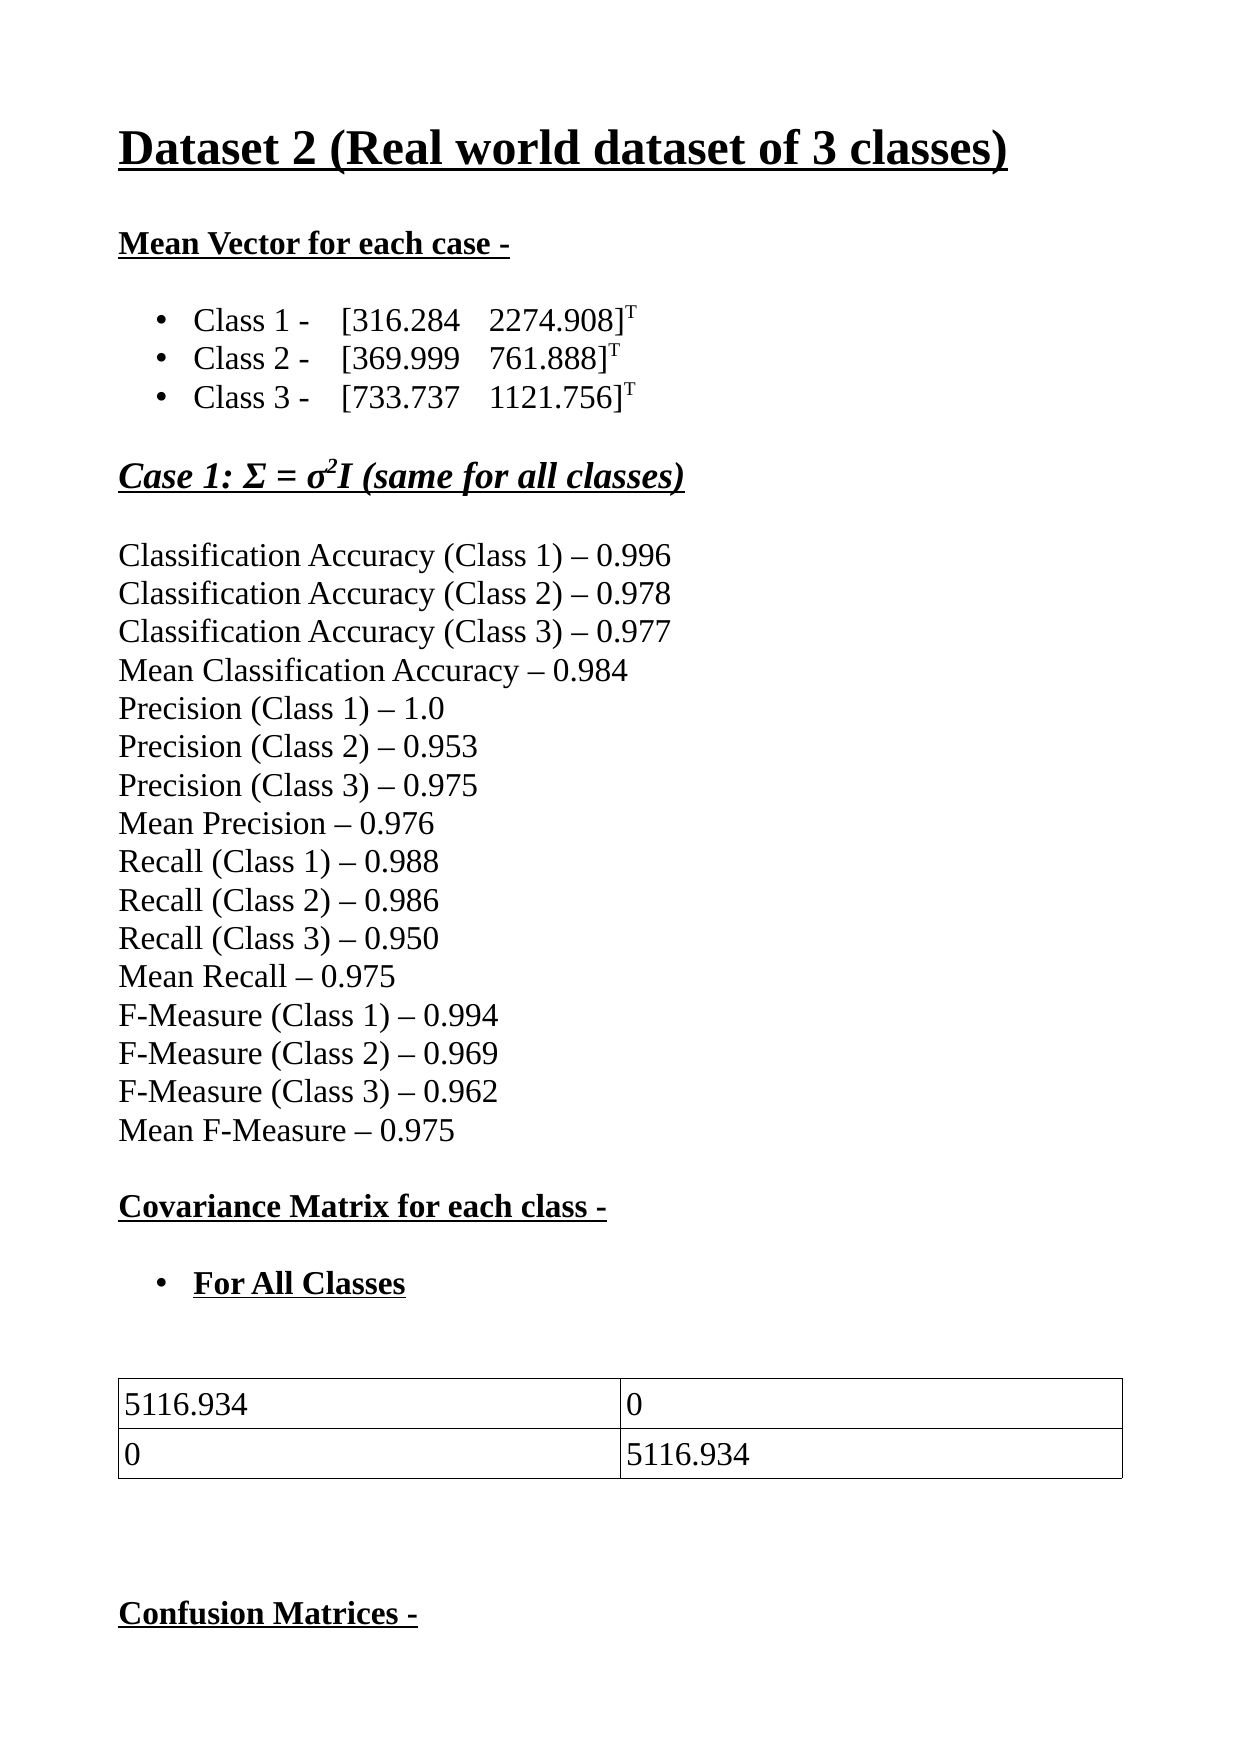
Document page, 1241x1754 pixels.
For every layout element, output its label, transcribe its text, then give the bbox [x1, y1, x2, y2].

list Class 2 - [369.999 761.888]T [156, 338, 1122, 377]
text Precision (Class 2) – 0.953 [118, 727, 1122, 765]
table_cell 5116.934 [621, 1429, 1122, 1478]
list For All Classes [156, 1263, 1122, 1302]
text Confusion Matrices - [118, 1593, 1122, 1632]
text Precision (Class 3) – 0.975 [118, 765, 1122, 803]
text Recall (Class 1) – 0.988 [118, 842, 1122, 880]
text Mean Recall – 0.975 [118, 957, 1122, 995]
list Class 1 - [316.284 2274.908]T [156, 300, 1122, 338]
text Covariance Matrix for each class - [118, 1187, 1122, 1225]
text Dataset 2 (Real world dataset of 3 classes) [118, 118, 1122, 176]
text Precision (Class 1) – 1.0 [118, 688, 1122, 727]
text Mean Classification Accuracy – 0.984 [118, 650, 1122, 688]
table_cell 0 [119, 1429, 620, 1478]
table_header 0 [621, 1379, 1122, 1428]
list Class 3 - [733.737 1121.756]T [156, 377, 1122, 415]
text Mean Precision – 0.976 [118, 803, 1122, 842]
text Classification Accuracy (Class 1) – 0.996 [118, 535, 1122, 573]
text Recall (Class 3) – 0.950 [118, 918, 1122, 957]
text F-Measure (Class 1) – 0.994 [118, 995, 1122, 1033]
text F-Measure (Class 2) – 0.969 [118, 1033, 1122, 1072]
table_header 5116.934 [119, 1379, 620, 1428]
text Mean Vector for each case - [118, 223, 1122, 262]
text F-Measure (Class 3) – 0.962 [118, 1072, 1122, 1110]
text Mean F-Measure – 0.975 [118, 1110, 1122, 1148]
text Classification Accuracy (Class 2) – 0.978 [118, 573, 1122, 612]
text Recall (Class 2) – 0.986 [118, 880, 1122, 918]
text Classification Accuracy (Class 3) – 0.977 [118, 612, 1122, 650]
text Case 1: Σ = σ2I (same for all classes) [118, 453, 1122, 497]
